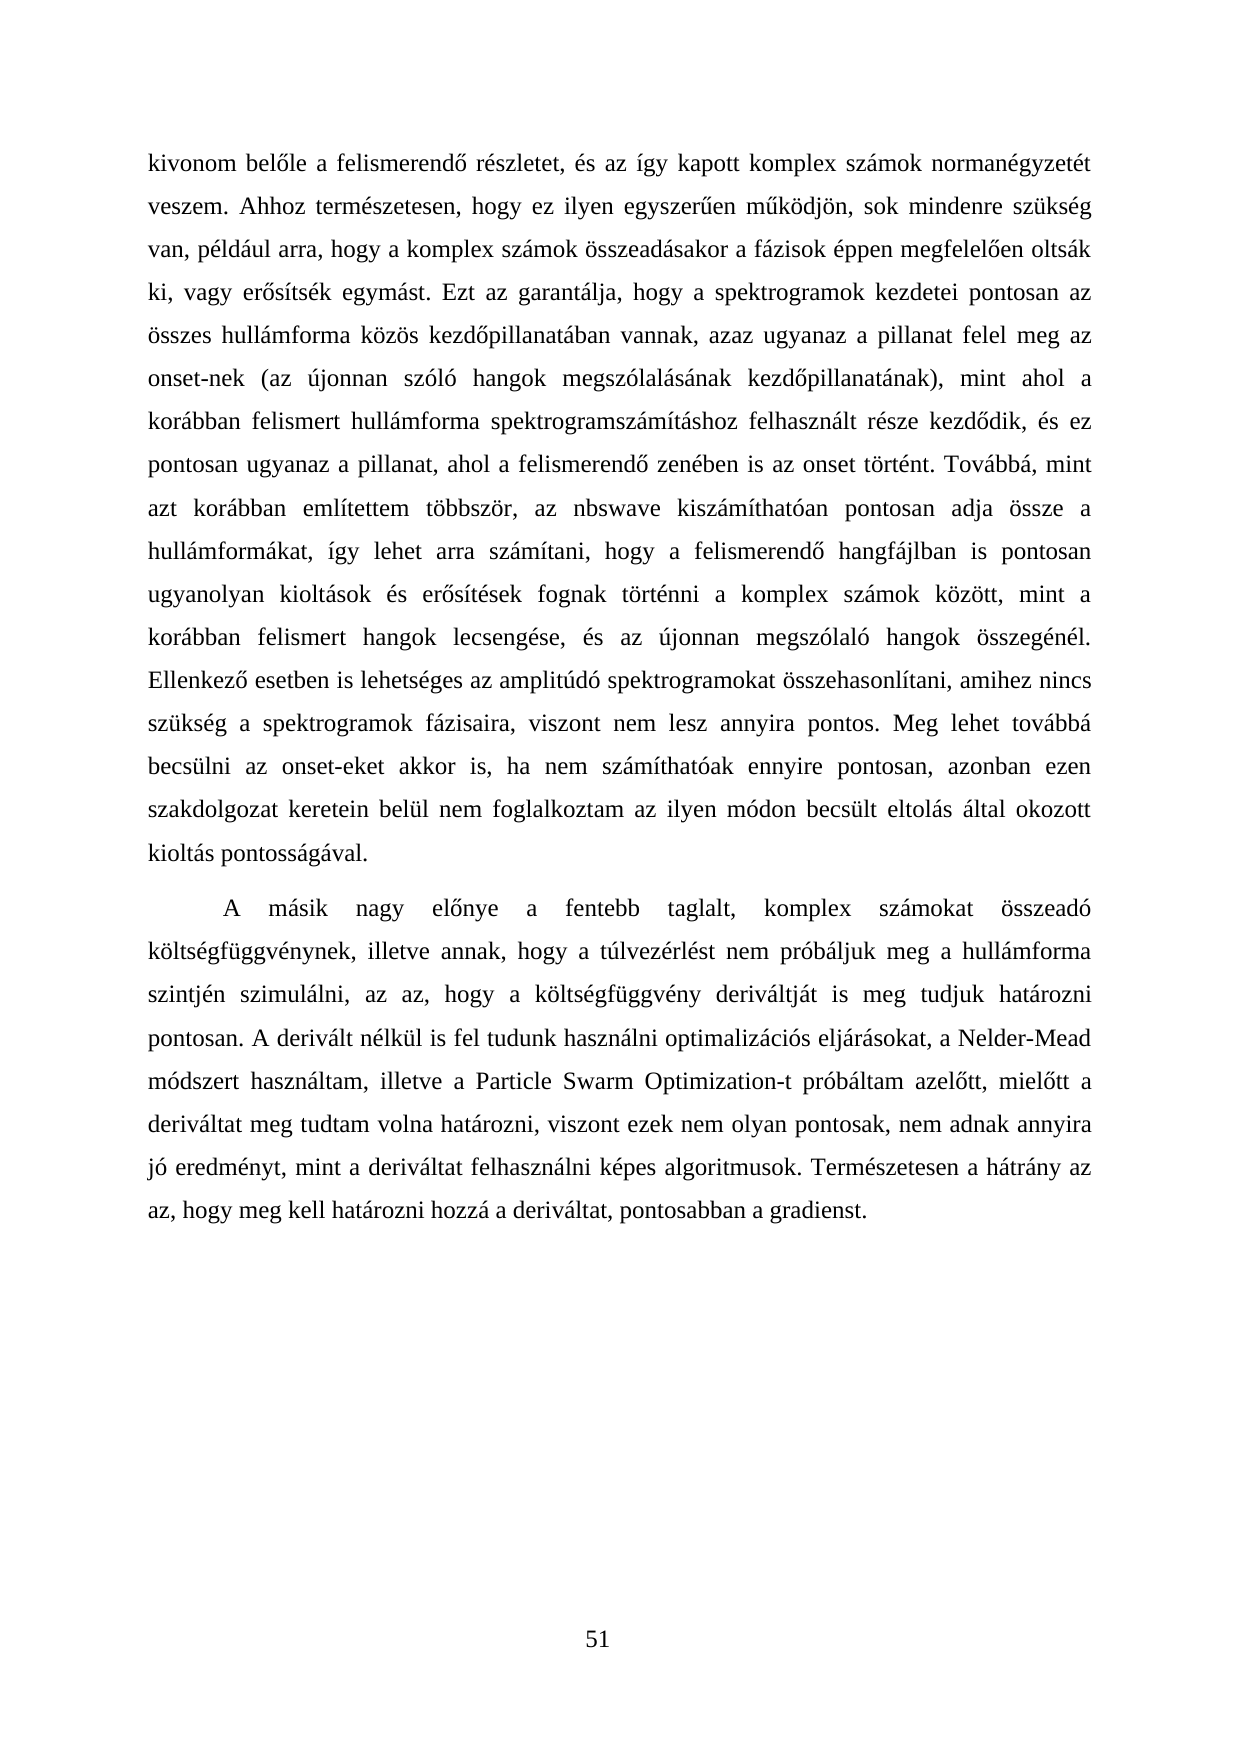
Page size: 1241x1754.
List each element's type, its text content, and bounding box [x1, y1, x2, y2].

text kivonom belőle a felismerendő részletet, és az így kapott komplex számok normanégyzetét veszem. Ahhoz természetesen, hogy ez ilyen egyszerűen működjön, sok mindenre szükség van, például arra, hogy a komplex számok összeadásakor a fázisok éppen megfelelően oltsák ki, vagy erősítsék egymást. Ezt az garantálja, hogy a spektrogramok kezdetei pontosan az összes hullámforma közös kezdőpillanatában vannak, azaz ugyanaz a pillanat felel meg az onset-nek (az újonnan szóló hangok megszólalásának kezdőpillanatának), mint ahol a korábban felismert hullámforma spektrogramszámításhoz felhasznált része kezdődik, és ez pontosan ugyanaz a pillanat, ahol a felismerendő zenében is az onset történt. Továbbá, mint azt korábban említettem többször, az nbswave kiszámíthatóan pontosan adja össze a hullámformákat, így lehet arra számítani, hogy a felismerendő hangfájlban is pontosan ugyanolyan kioltások és erősítések fognak történni a komplex számok között, mint a korábban felismert hangok lecsengése, és az újonnan megszólaló hangok összegénél. Ellenkező esetben is lehetséges az amplitúdó spektrogramokat összehasonlítani, amihez nincs szükség a spektrogramok fázisaira, viszont nem lesz annyira pontos. Meg lehet továbbá becsülni az onset-eket akkor is, ha nem számíthatóak ennyire pontosan, azonban ezen szakdolgozat keretein belül nem foglalkoztam az ilyen módon becsült eltolás által okozott kioltás pontosságával. [148, 148, 1092, 866]
text A másik nagy előnye a fentebb taglalt, komplex számokat összeadó költségfüggvénynek, illetve annak, hogy a túlvezérlést nem próbáljuk meg a hullámforma szintjén szimulálni, az az, hogy a költségfüggvény deriváltját is meg tudjuk határozni pontosan. A derivált nélkül is fel tudunk használni optimalizációs eljárásokat, a Nelder-Mead módszert használtam, illetve a Particle Swarm Optimization-t próbáltam azelőtt, mielőtt a deriváltat meg tudtam volna határozni, viszont ezek nem olyan pontosak, nem adnak annyira jó eredményt, mint a deriváltat felhasználni képes algoritmusok. Természetesen a hátrány az az, hogy meg kell határozni hozzá a deriváltat, pontosabban a gradienst. [148, 893, 1092, 1224]
